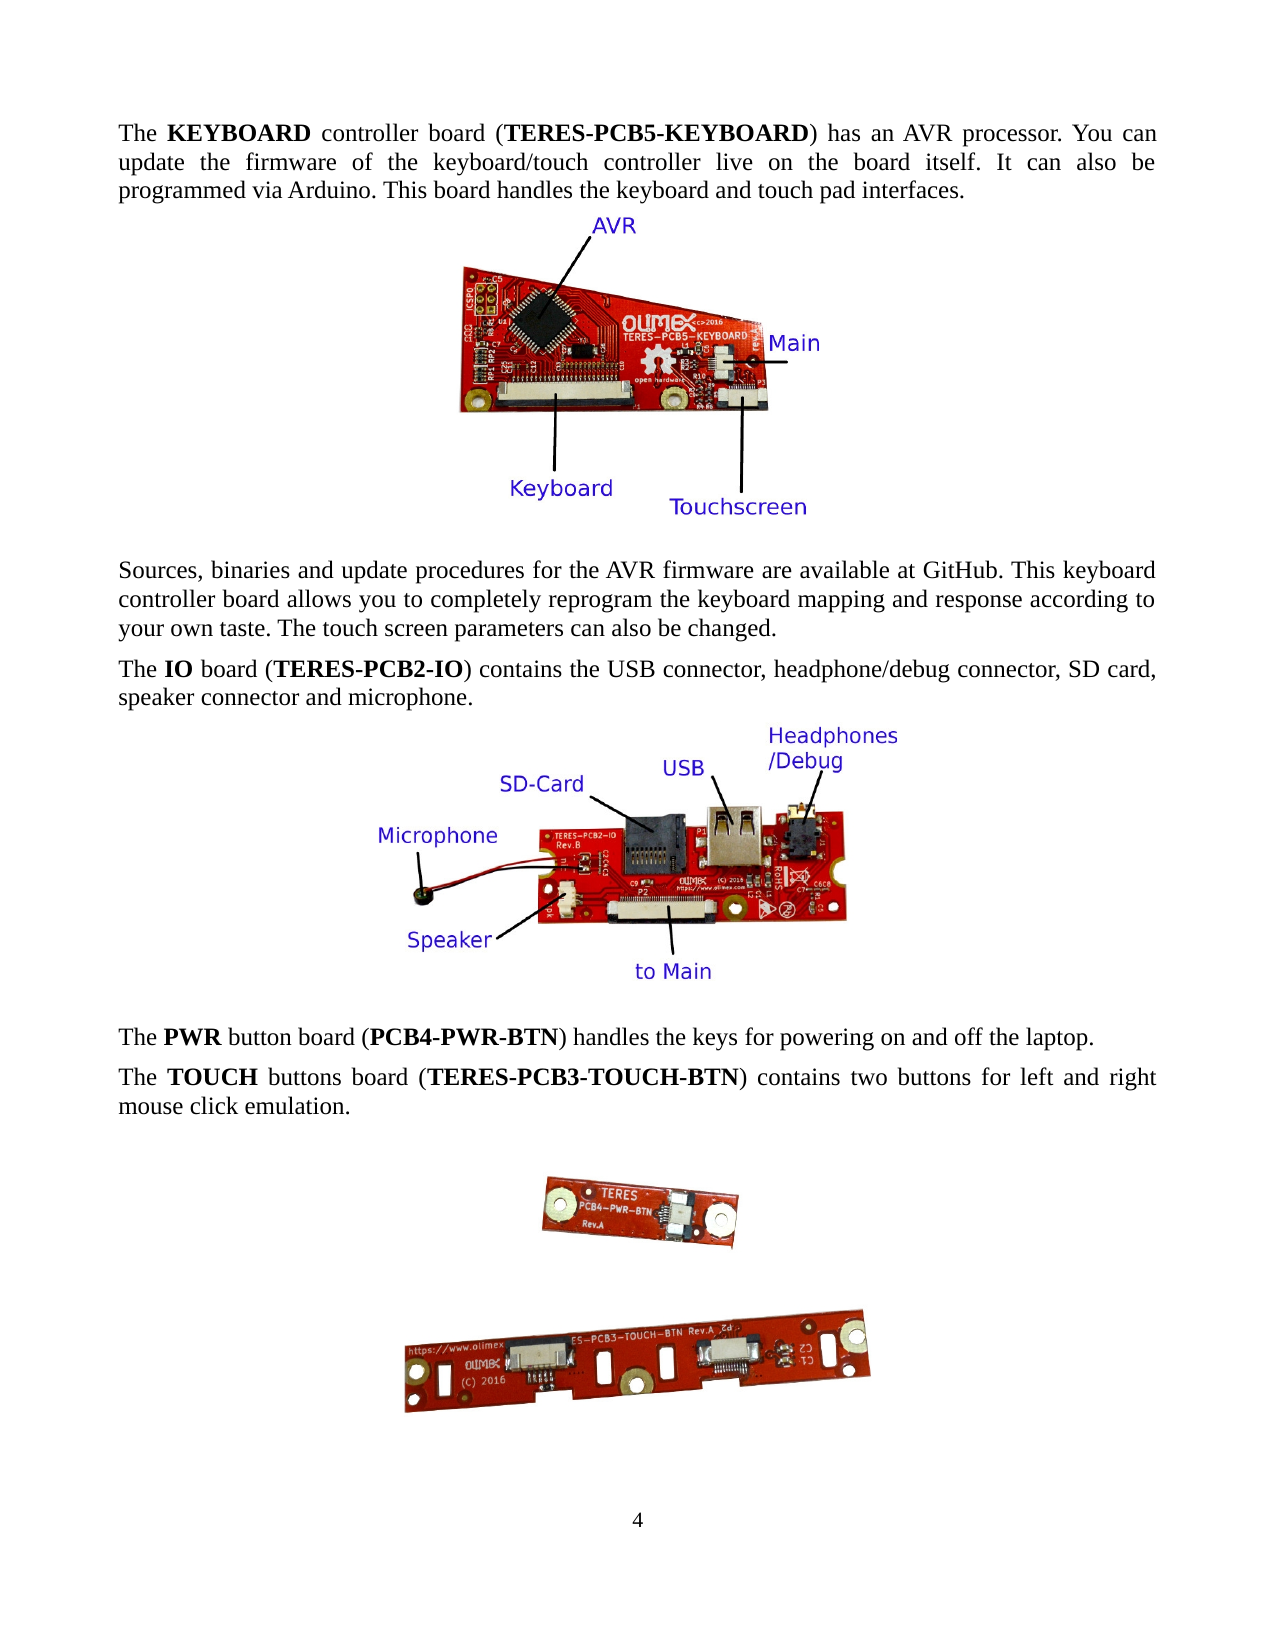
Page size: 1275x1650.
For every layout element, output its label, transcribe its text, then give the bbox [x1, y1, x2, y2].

text The KEYBOARD controller board (TERES-PCB5-KEYBOARD) has an AVR processor. You can update the firmware of the keyboard/touch controller live on the board itself. It can also be programmed via Arduino. This board handles the keyboard and touch pad interfaces. [118, 118, 1157, 204]
text The TOUCH buttons board (TERES-PCB3-TOUCH-BTN) contains two buttons for left and right mouse click emulation. [118, 1062, 1157, 1119]
text The PWR button board (PCB4-PWR-BTN) handles the keys for powering on and off the laptop. [118, 1022, 1157, 1050]
picture [455, 216, 820, 516]
picture [377, 722, 898, 981]
text Sources, binaries and update procedures for the AVR firmware are available at GitHub. This keyboard controller board allows you to completely reprogram the keyboard mapping and response according to your own taste. The touch screen parameters can also be changed. [118, 556, 1157, 642]
picture [403, 1171, 872, 1417]
text The IO board (TERES-PCB2-IO) contains the USB connector, headphone/debug connector, SD card, speaker connector and microphone. [118, 654, 1157, 711]
